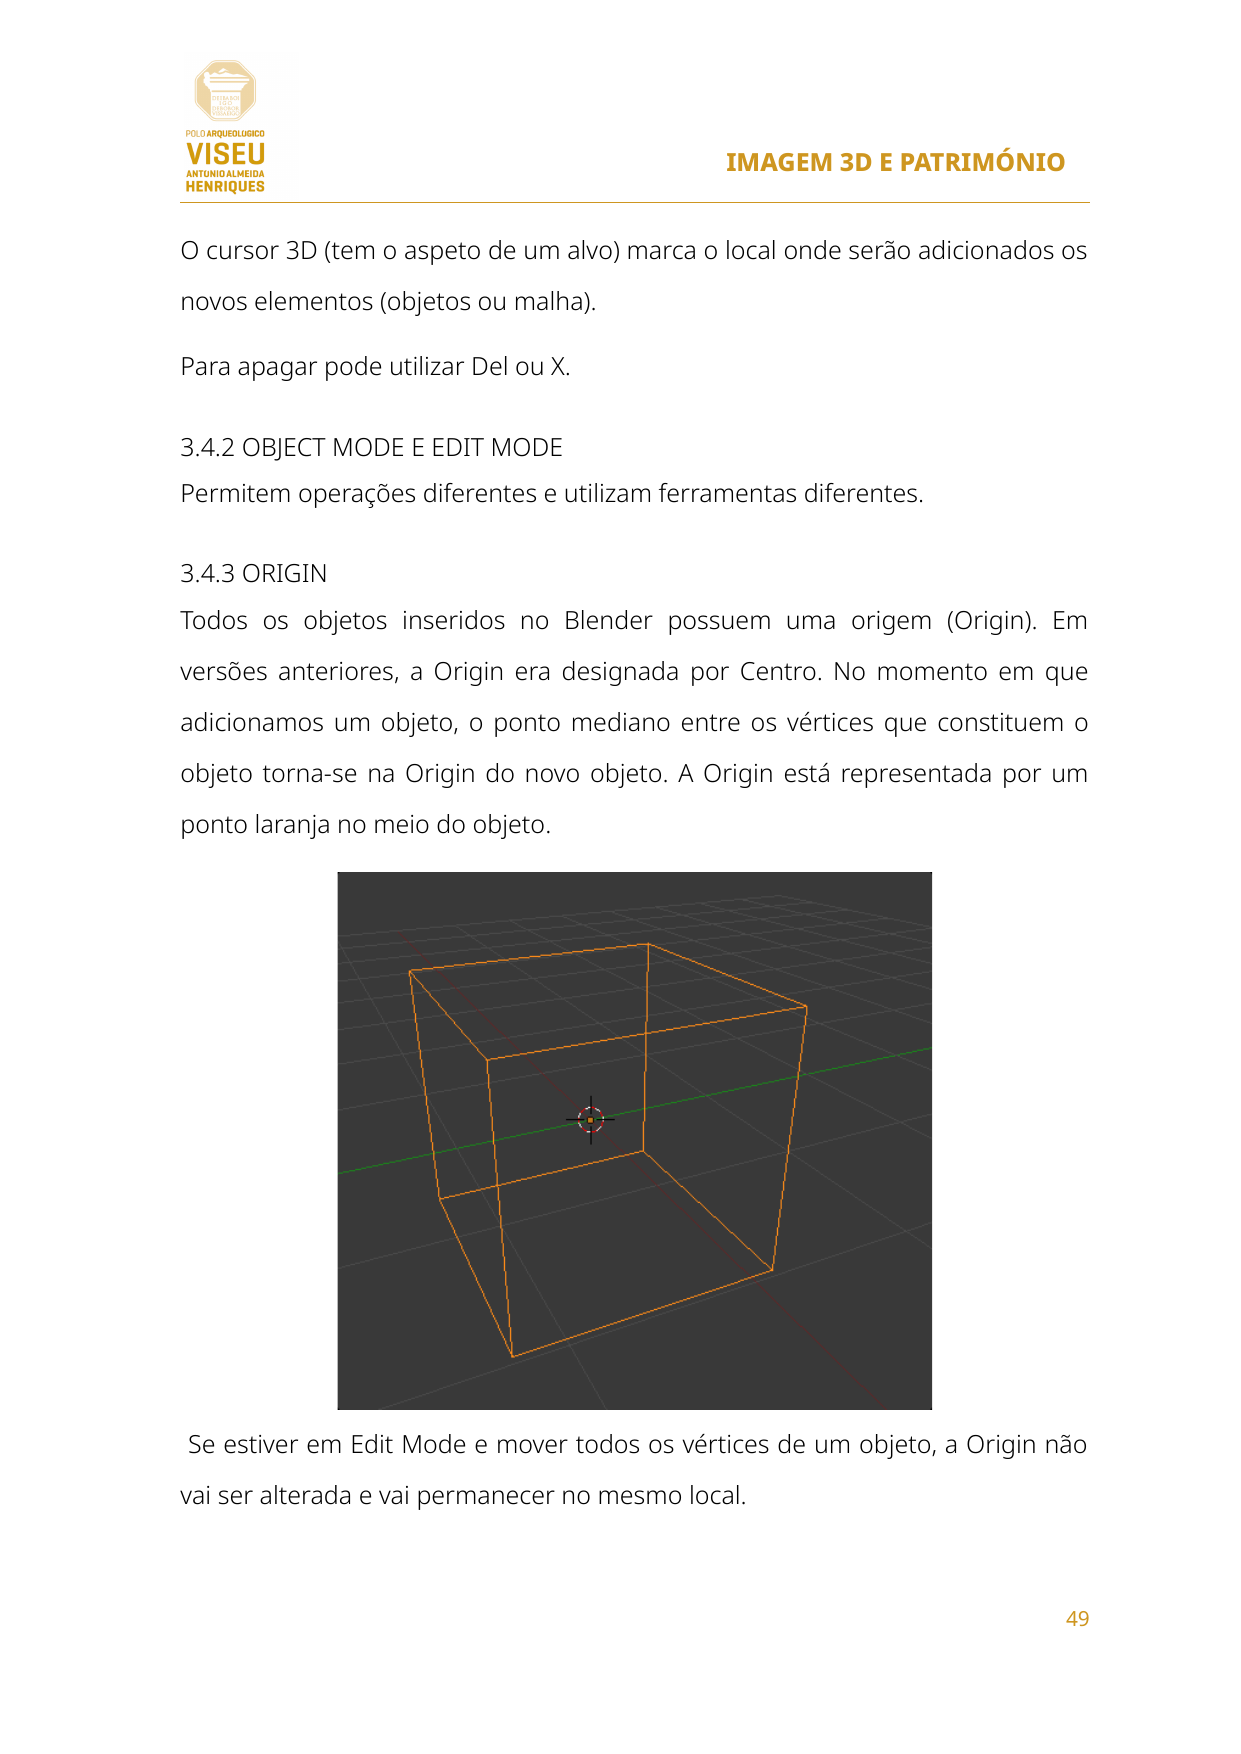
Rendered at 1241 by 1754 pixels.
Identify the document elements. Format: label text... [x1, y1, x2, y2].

picture [337, 872, 933, 1410]
picture [183, 52, 299, 201]
text Para apagar pode utilizar Del ou X. [180, 349, 1090, 383]
subtitle 3.4.3 Origin [180, 556, 1090, 590]
subtitle 3.4.2 Object Mode e Edit Mode [180, 429, 1090, 463]
text O cursor 3D (tem o aspeto de um alvo) marca o local onde serão adicionados os novos elementos (objetos ou malha). [180, 232, 1090, 317]
text Permitem operações diferentes e utilizam ferramentas diferentes. [180, 476, 1090, 510]
text Todos os objetos inseridos no Blender possuem uma origem (Origin). Em versões anteriores, a Origin era designada por Centro. No momento em que adicionamos um objeto, o ponto mediano entre os vértices que constituem o objeto torna-se na Origin do novo objeto. A Origin está representada por um ponto laranja no meio do objeto. [180, 603, 1090, 841]
text Se estiver em Edit Mode e mover todos os vértices de um objeto, a Origin não vai ser alterada e vai permanecer no mesmo local. [180, 872, 1090, 1512]
